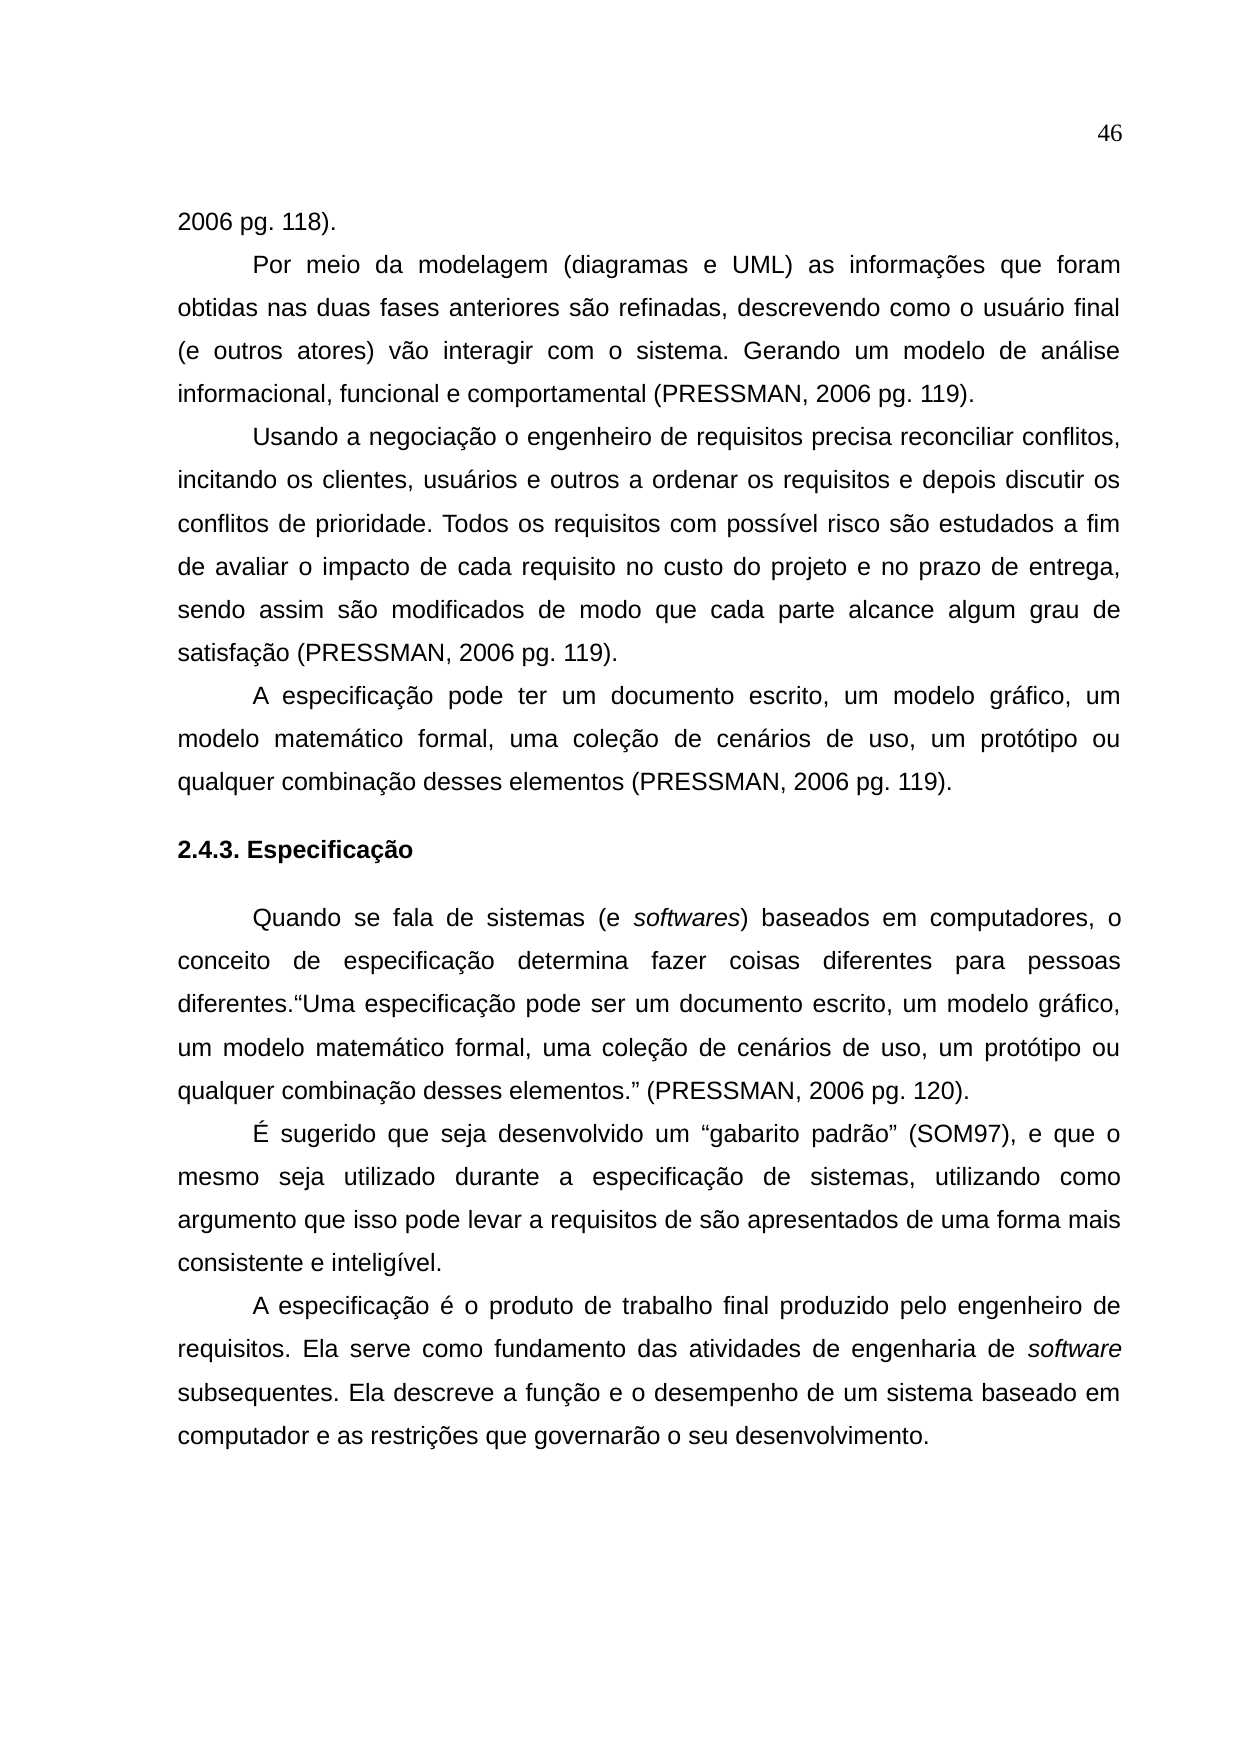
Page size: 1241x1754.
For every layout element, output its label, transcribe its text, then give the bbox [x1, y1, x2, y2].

text Por meio da modelagem (diagramas e UML) as informações que foram obtidas nas duas fases anteriores são refinadas, descrevendo como o usuário final (e outros atores) vão interagir com o sistema. Gerando um modelo de análise informacional, funcional e comportamental (PRESSMAN, 2006 pg. 119). [177, 250, 1122, 408]
text A especificação é o produto de trabalho final produzido pelo engenheiro de requisitos. Ela serve como fundamento das atividades de engenharia de software subsequentes. Ela descreve a função e o desempenho de um sistema baseado em computador e as restrições que governarão o seu desenvolvimento. [177, 1291, 1122, 1449]
text É sugerido que seja desenvolvido um “gabarito padrão” (SOM97), e que o mesmo seja utilizado durante a especificação de sistemas, utilizando como argumento que isso pode levar a requisitos de são apresentados de uma forma mais consistente e inteligível. [177, 1119, 1122, 1277]
text 2006 pg. 118). [177, 207, 1122, 235]
text Usando a negociação o engenheiro de requisitos precisa reconciliar conflitos, incitando os clientes, usuários e outros a ordenar os requisitos e depois discutir os conflitos de prioridade. Todos os requisitos com possível risco são estudados a fim de avaliar o impacto de cada requisito no custo do projeto e no prazo de entrega, sendo assim são modificados de modo que cada parte alcance algum grau de satisfação (PRESSMAN, 2006 pg. 119). [177, 422, 1122, 667]
text A especificação pode ter um documento escrito, um modelo gráfico, um modelo matemático formal, uma coleção de cenários de uso, um protótipo ou qualquer combinação desses elementos (PRESSMAN, 2006 pg. 119). [177, 681, 1122, 796]
text Quando se fala de sistemas (e softwares) baseados em computadores, o conceito de especificação determina fazer coisas diferentes para pessoas diferentes.“Uma especificação pode ser um documento escrito, um modelo gráfico, um modelo matemático formal, uma coleção de cenários de uso, um protótipo ou qualquer combinação desses elementos.” (PRESSMAN, 2006 pg. 120). [177, 903, 1122, 1104]
subtitle 2.4.3. Especificação [177, 835, 1122, 864]
